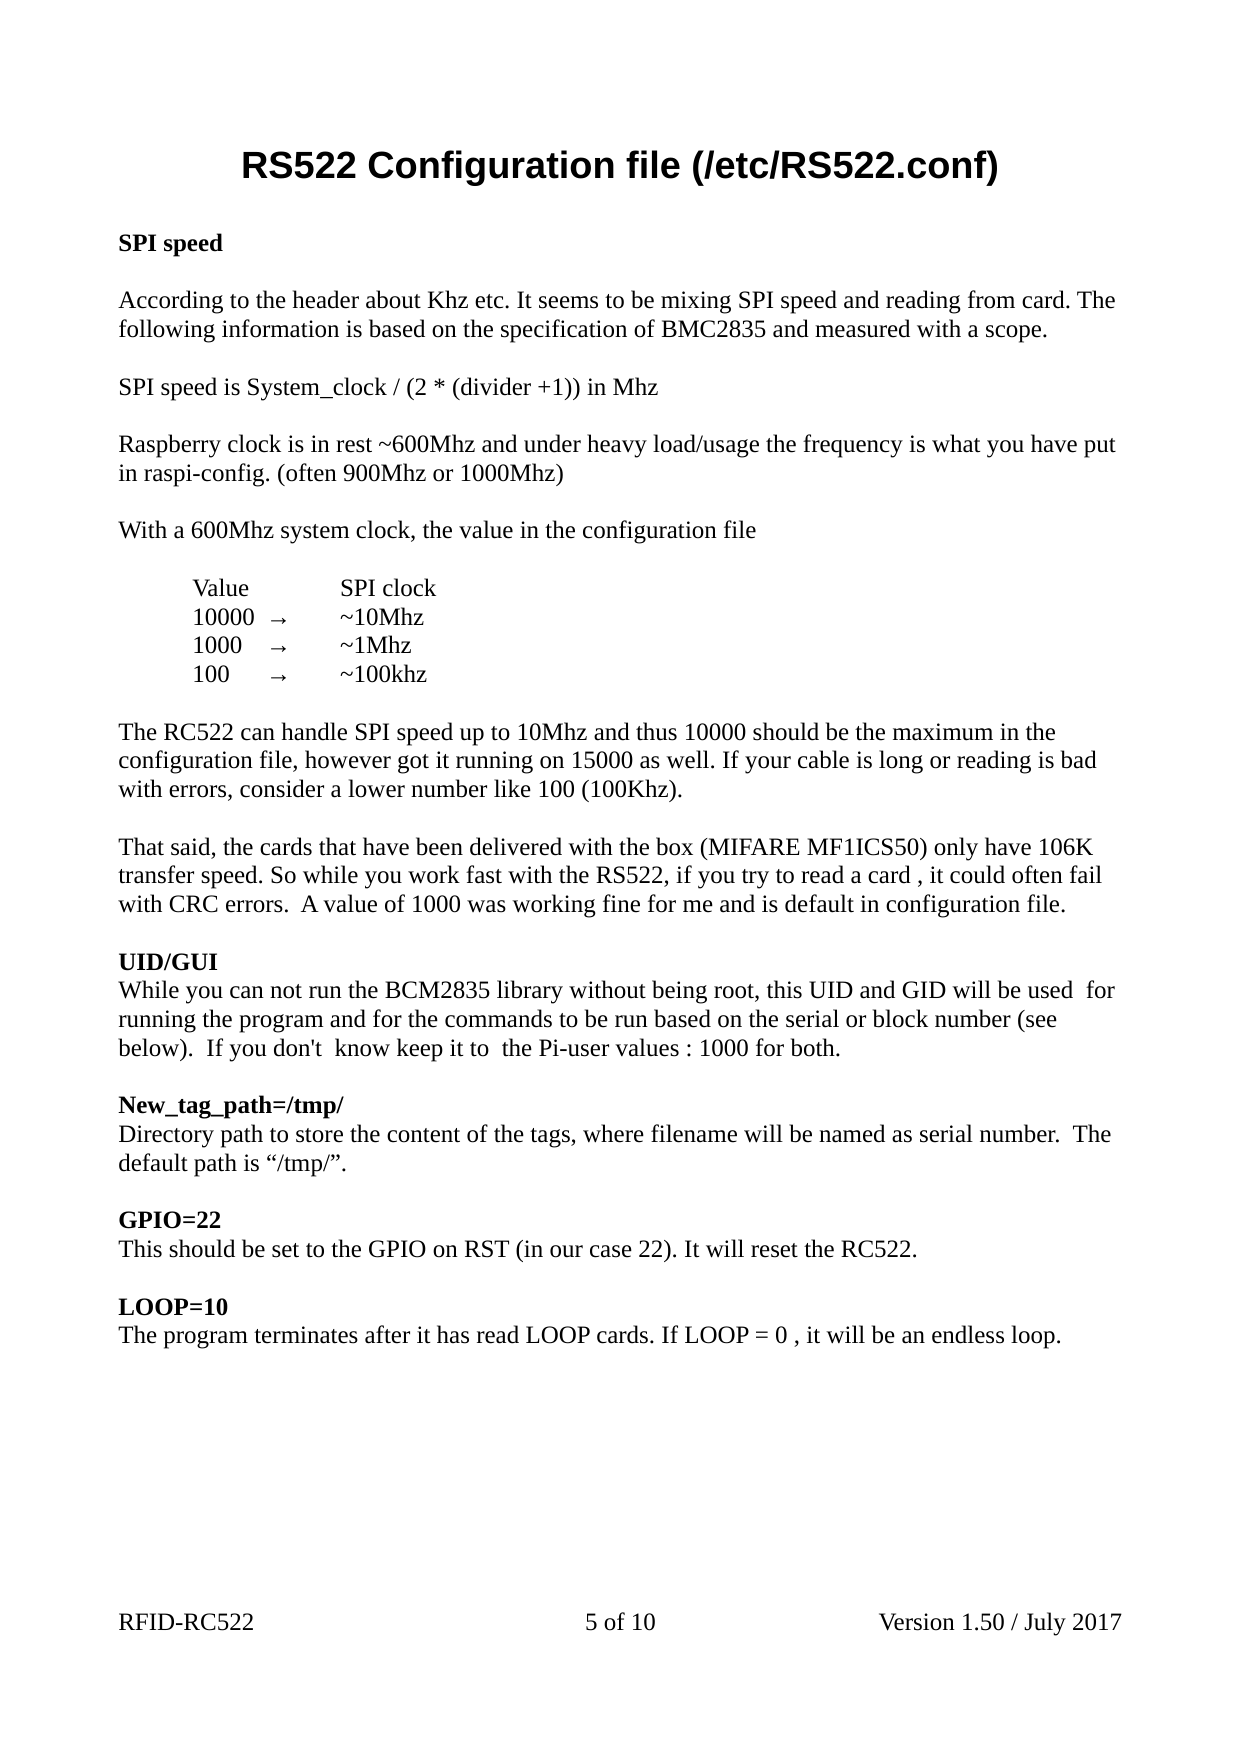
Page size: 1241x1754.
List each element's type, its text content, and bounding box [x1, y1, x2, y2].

text According to the header about Khz etc. It seems to be mixing SPI speed and reading from card. The following information is based on the specification of BMC2835 and measured with a scope. [118, 286, 1122, 343]
text Directory path to store the content of the tags, where filename will be named as serial number. The default path is “/tmp/”. [118, 1119, 1122, 1177]
text Value SPI clock [192, 573, 1122, 602]
text SPI speed [118, 228, 1122, 257]
text That said, the cards that have been delivered with the box (MIFARE MF1ICS50) only have 106K transfer speed. So while you work fast with the RS522, if you try to read a card , it could often fail with CRC errors. A value of 1000 was working fine for me and is default in configuration file. [118, 832, 1122, 918]
text GPIO=22 [118, 1206, 1122, 1234]
text New_tag_path=/tmp/ [118, 1091, 1122, 1119]
text SPI speed is System_clock / (2 * (divider +1)) in Mhz [118, 372, 1122, 401]
text With a 600Mhz system clock, the value in the configuration file [118, 516, 1122, 544]
text 1000 → ~1Mhz [192, 631, 1122, 659]
text 10000 → ~10Mhz [192, 602, 1122, 631]
text While you can not run the BCM2835 library without being root, this UID and GID will be used for running the program and for the commands to be run based on the serial or block number (see below). If you don't know keep it to the Pi-user values : 1000 for both. [118, 976, 1122, 1062]
text LOOP=10 [118, 1292, 1122, 1321]
text The RC522 can handle SPI speed up to 10Mhz and thus 10000 should be the maximum in the configuration file, however got it running on 15000 as well. If your cable is long or reading is bad with errors, consider a lower number like 100 (100Khz). [118, 717, 1122, 803]
text 100 → ~100khz [192, 659, 1122, 688]
subtitle RS522 Configuration file (/etc/RS522.conf) [118, 143, 1122, 187]
text Raspberry clock is in rest ~600Mhz and under heavy load/usage the frequency is what you have put in raspi-config. (often 900Mhz or 1000Mhz) [118, 429, 1122, 487]
text UID/GUI [118, 947, 1122, 976]
text This should be set to the GPIO on RST (in our case 22). It will reset the RC522. [118, 1234, 1122, 1263]
text The program terminates after it has read LOOP cards. If LOOP = 0 , it will be an endless loop. [118, 1321, 1122, 1349]
